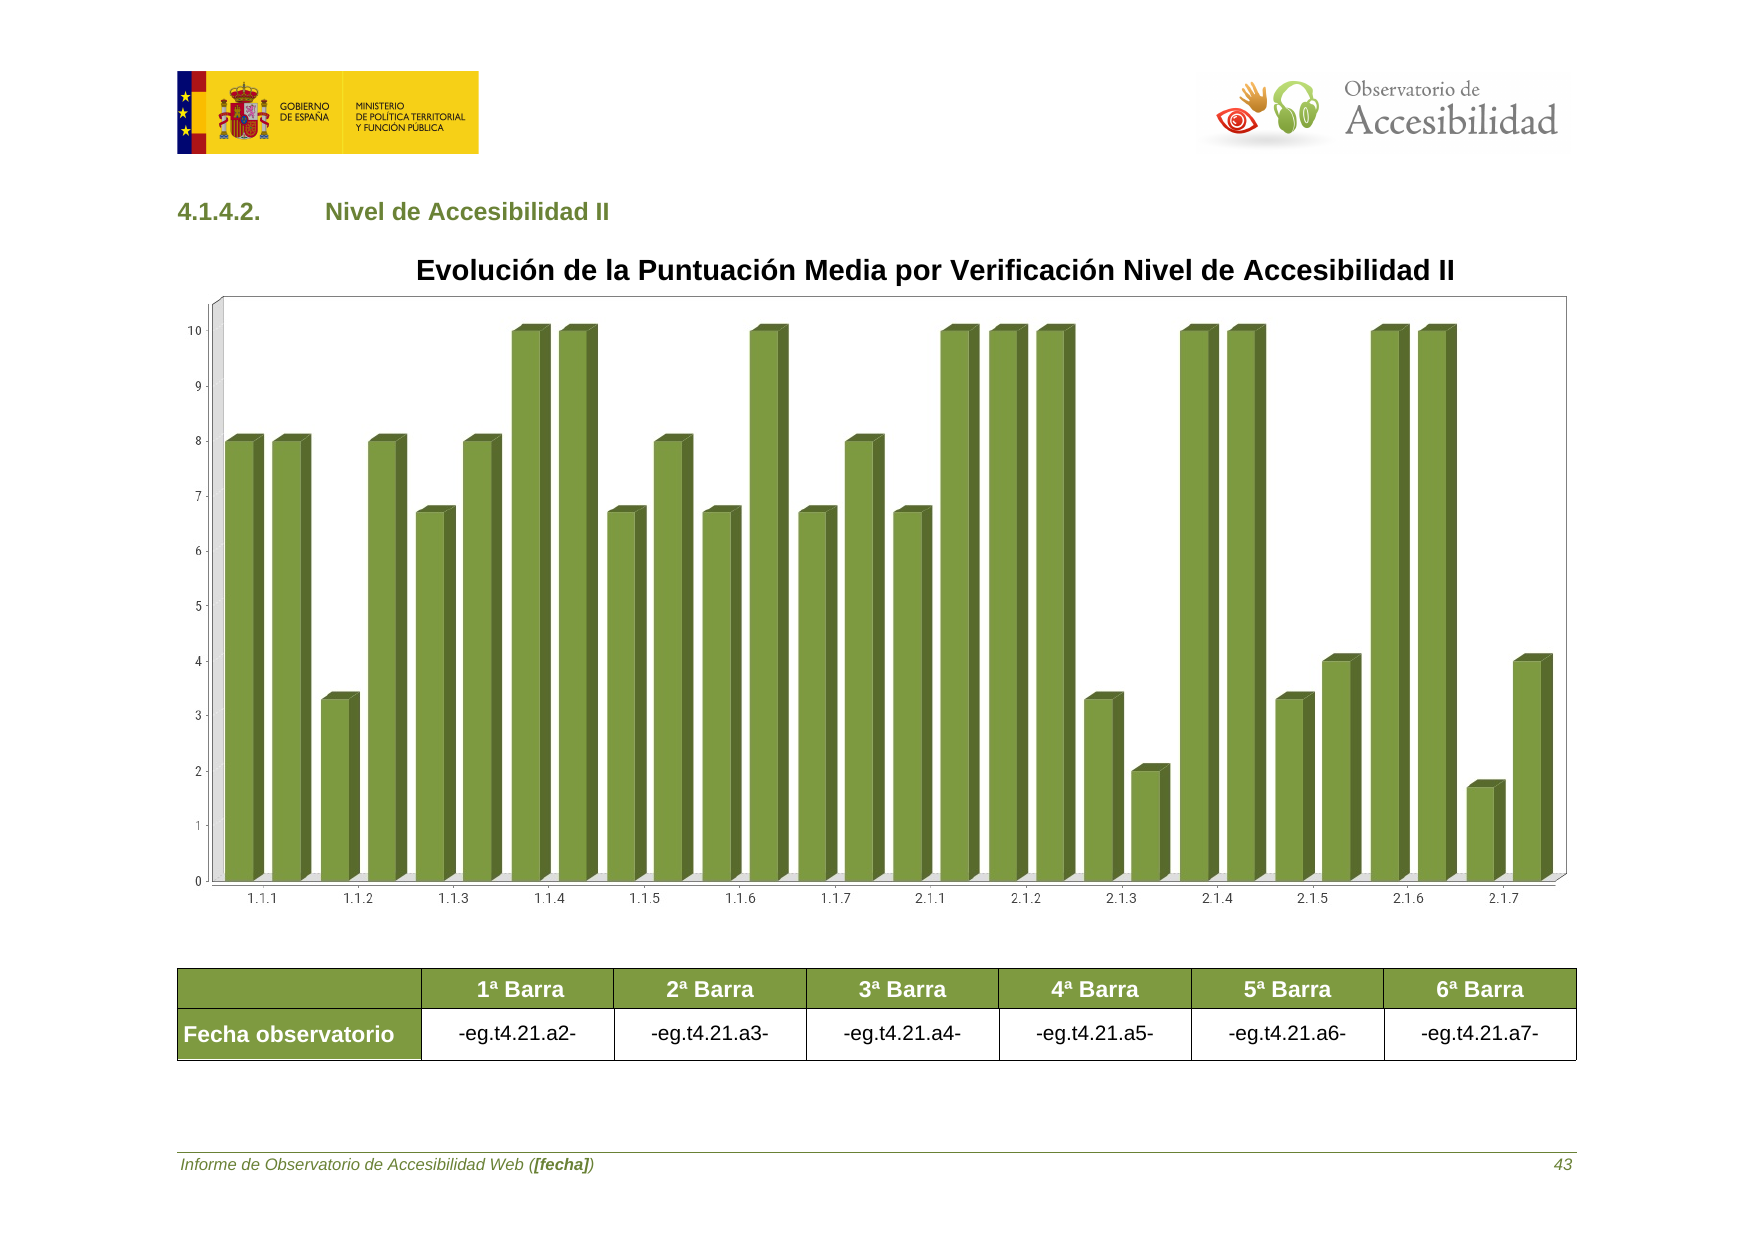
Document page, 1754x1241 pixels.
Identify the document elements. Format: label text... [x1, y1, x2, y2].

table_header 2ª Barra [614, 969, 806, 1008]
table_header 6ª Barra [1384, 969, 1576, 1008]
list Evolución de la Puntuación Media por Verificación Nivel de Accesibilidad II [177, 253, 1577, 287]
table_header 3ª Barra [807, 969, 998, 1008]
table_cell -eg.t4.21.a6- [1192, 1009, 1384, 1059]
table_header [178, 969, 421, 1008]
table_cell -eg.t4.21.a4- [807, 1009, 999, 1059]
picture [177, 287, 1577, 912]
table_header 4ª Barra [999, 969, 1191, 1008]
table_header 5ª Barra [1192, 969, 1383, 1008]
table_cell Fecha observatorio [178, 1009, 421, 1059]
table_header 1ª Barra [422, 969, 613, 1008]
table_cell -eg.t4.21.a2- [422, 1009, 614, 1059]
table_cell -eg.t4.21.a5- [1000, 1009, 1191, 1059]
picture [1196, 72, 1572, 154]
subtitle Nivel de Accesibilidad II [177, 197, 1577, 226]
table_cell -eg.t4.21.a7- [1385, 1009, 1576, 1059]
table_cell -eg.t4.21.a3- [615, 1009, 806, 1059]
picture [177, 71, 479, 154]
